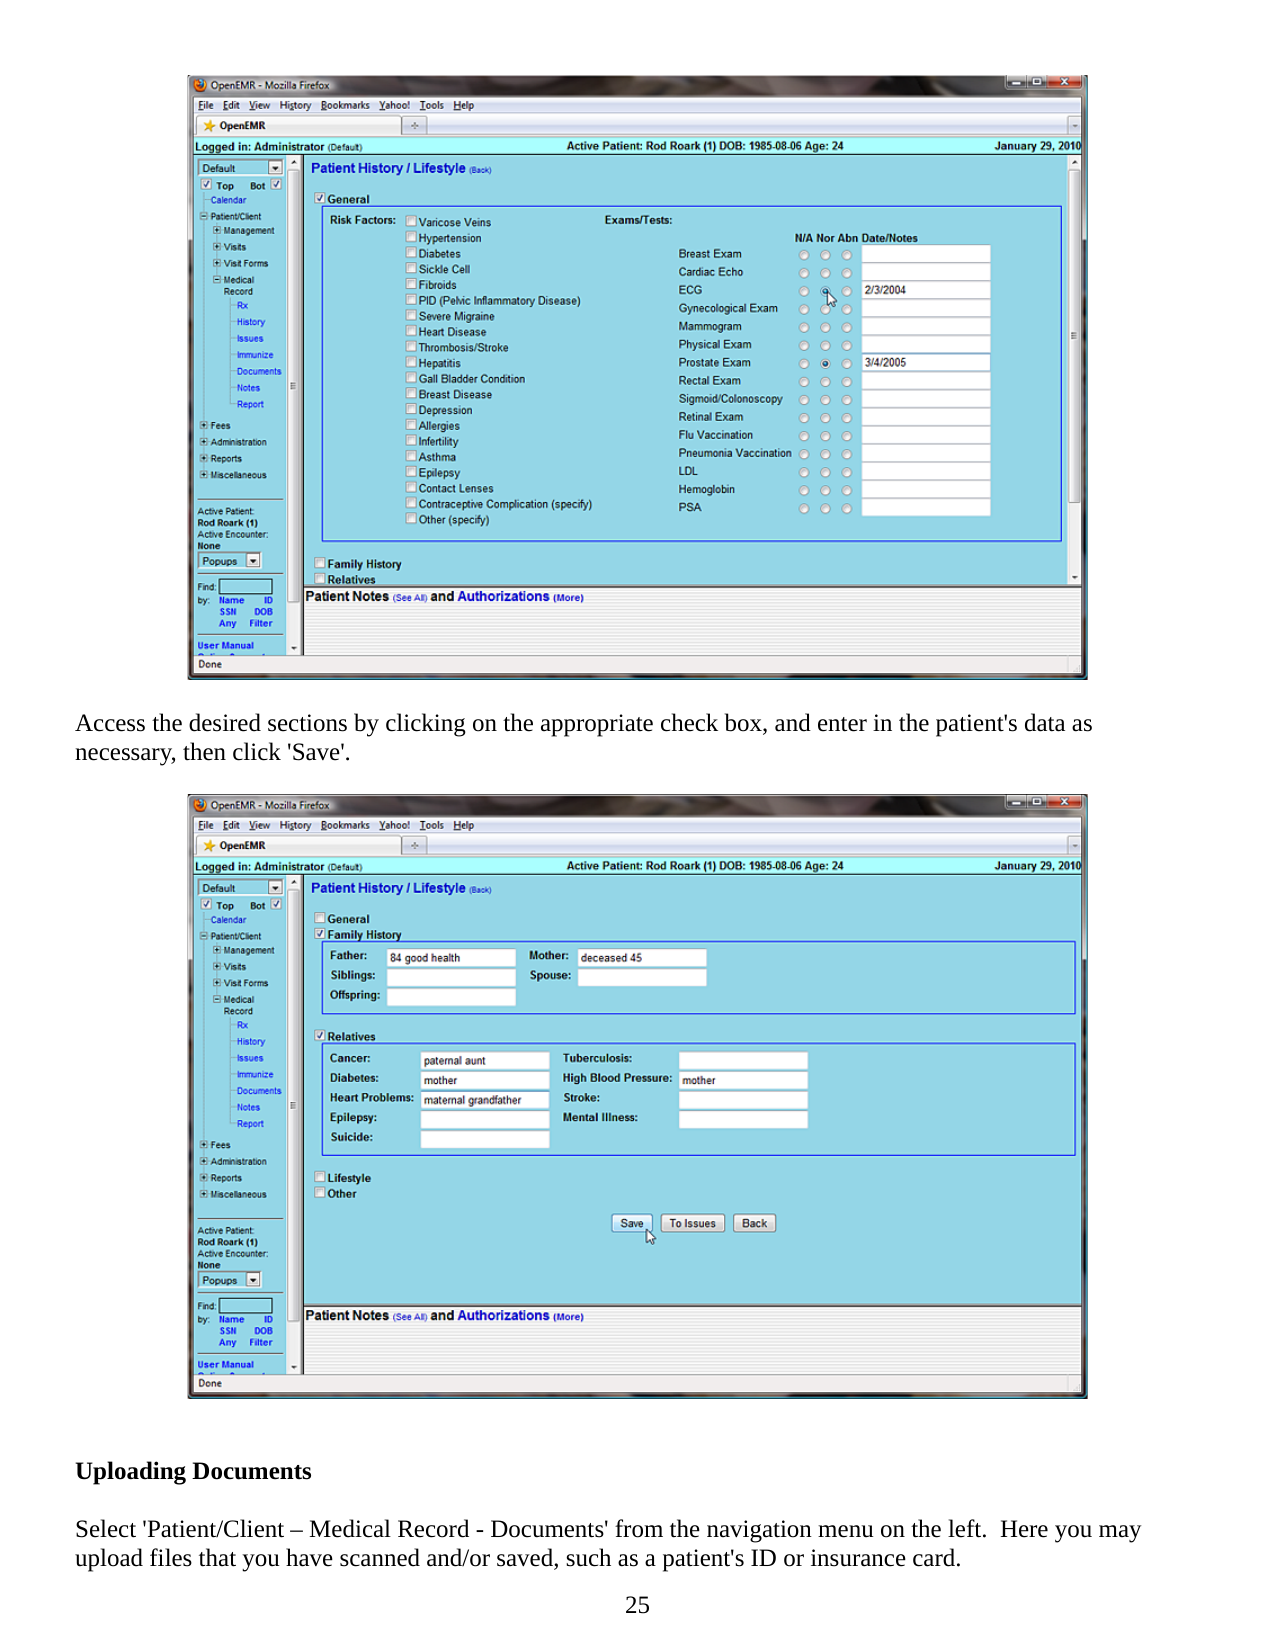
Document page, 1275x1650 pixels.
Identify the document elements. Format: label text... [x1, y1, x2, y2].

text Uploading Documents [75, 1456, 1200, 1485]
picture [187, 794, 1088, 1399]
text Access the desired sections by clicking on the appropriate check box, and enter in the patient's data as necessary, then click 'Save'. [75, 708, 1200, 766]
text Select 'Patient/Client – Medical Record - Documents' from the navigation menu on the left. Here you may upload files that you have scanned and/or saved, such as a patient's ID or insurance card. [75, 1514, 1200, 1571]
picture [187, 75, 1088, 680]
